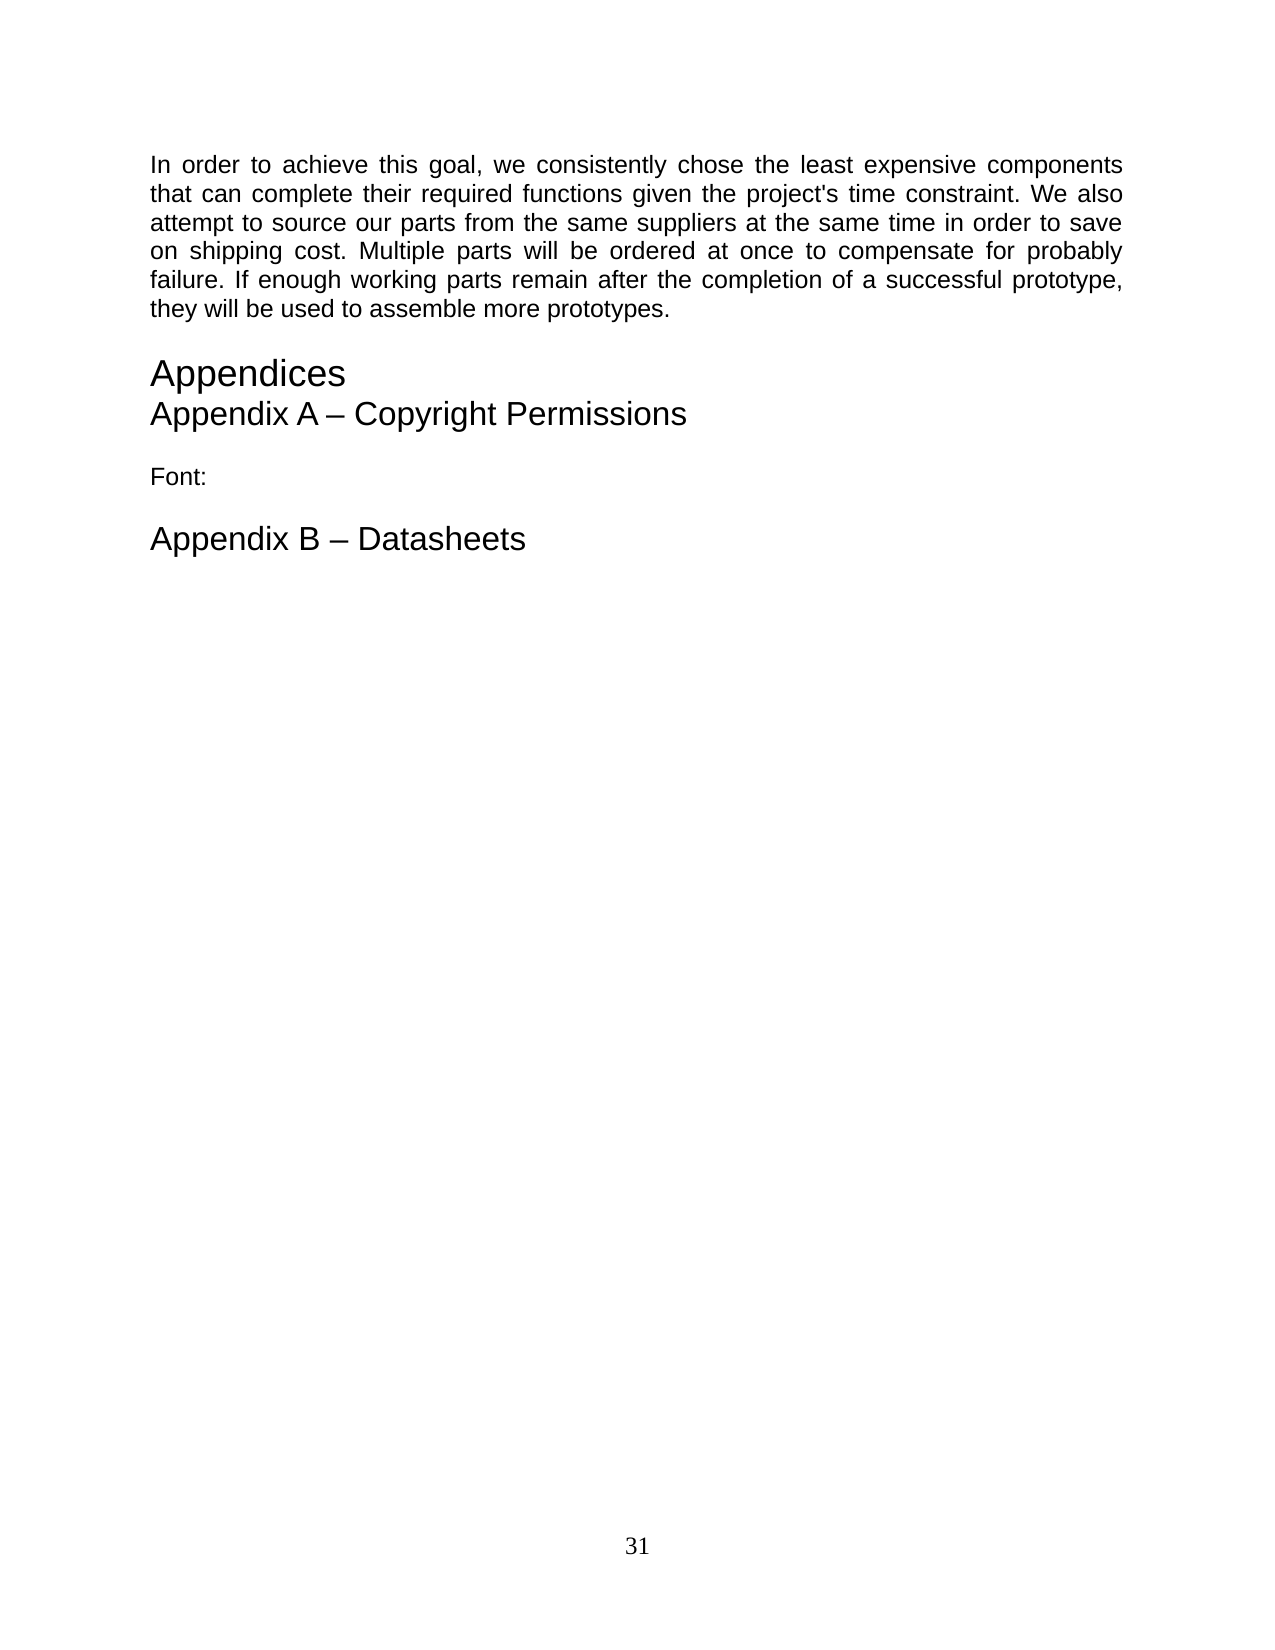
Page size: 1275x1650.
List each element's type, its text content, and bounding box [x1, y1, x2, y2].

text Appendices [150, 351, 1125, 394]
text In order to achieve this goal, we consistently chose the least expensive components that can complete their required functions given the project's time constraint. We also attempt to source our parts from the same suppliers at the same time in order to save on shipping cost. Multiple parts will be ordered at once to compensate for probably failure. If enough working parts remain after the completion of a successful prototype, they will be used to assemble more prototypes. [150, 150, 1125, 322]
text Appendix A – Copyright Permissions [150, 394, 1125, 433]
text Appendix B – Datasheets [150, 519, 1125, 557]
text Font: [150, 462, 1125, 490]
